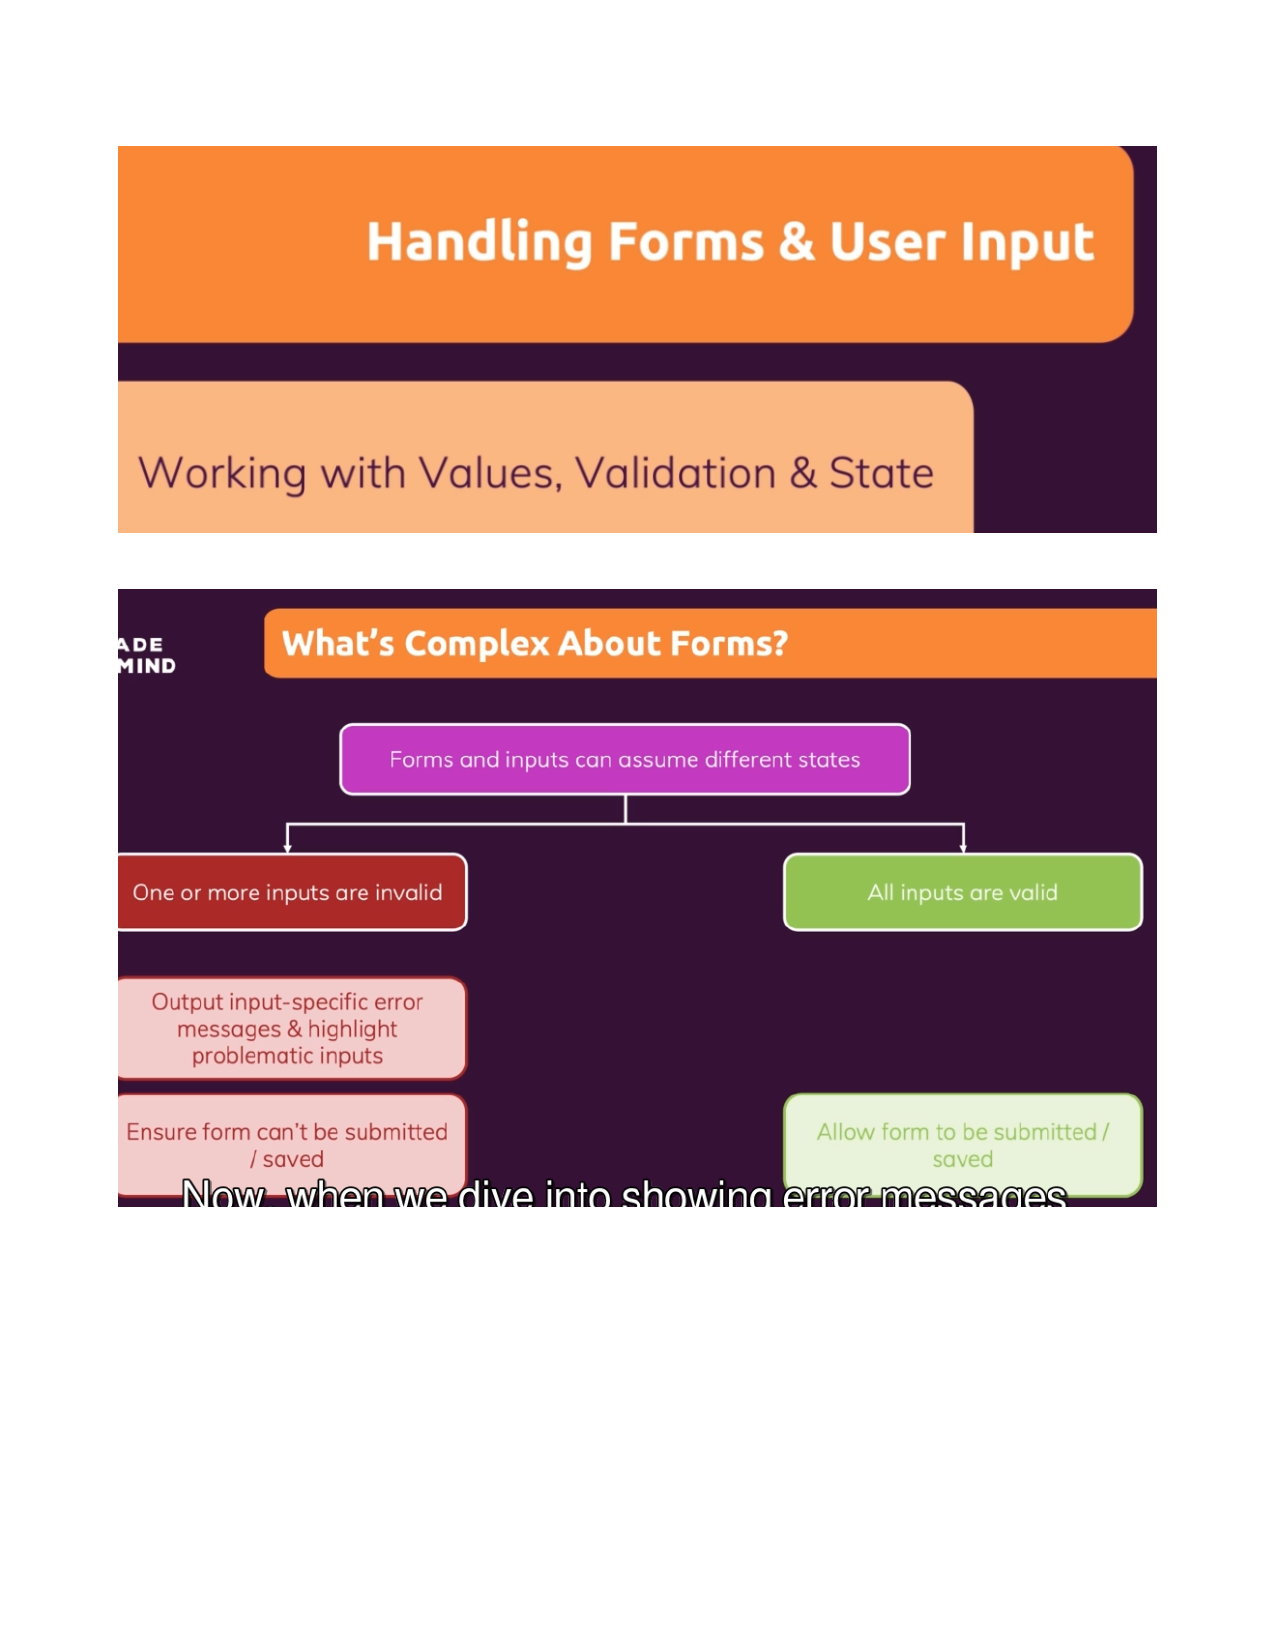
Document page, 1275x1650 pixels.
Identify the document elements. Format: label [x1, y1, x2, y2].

picture [118, 589, 1157, 1207]
picture [118, 146, 1157, 533]
